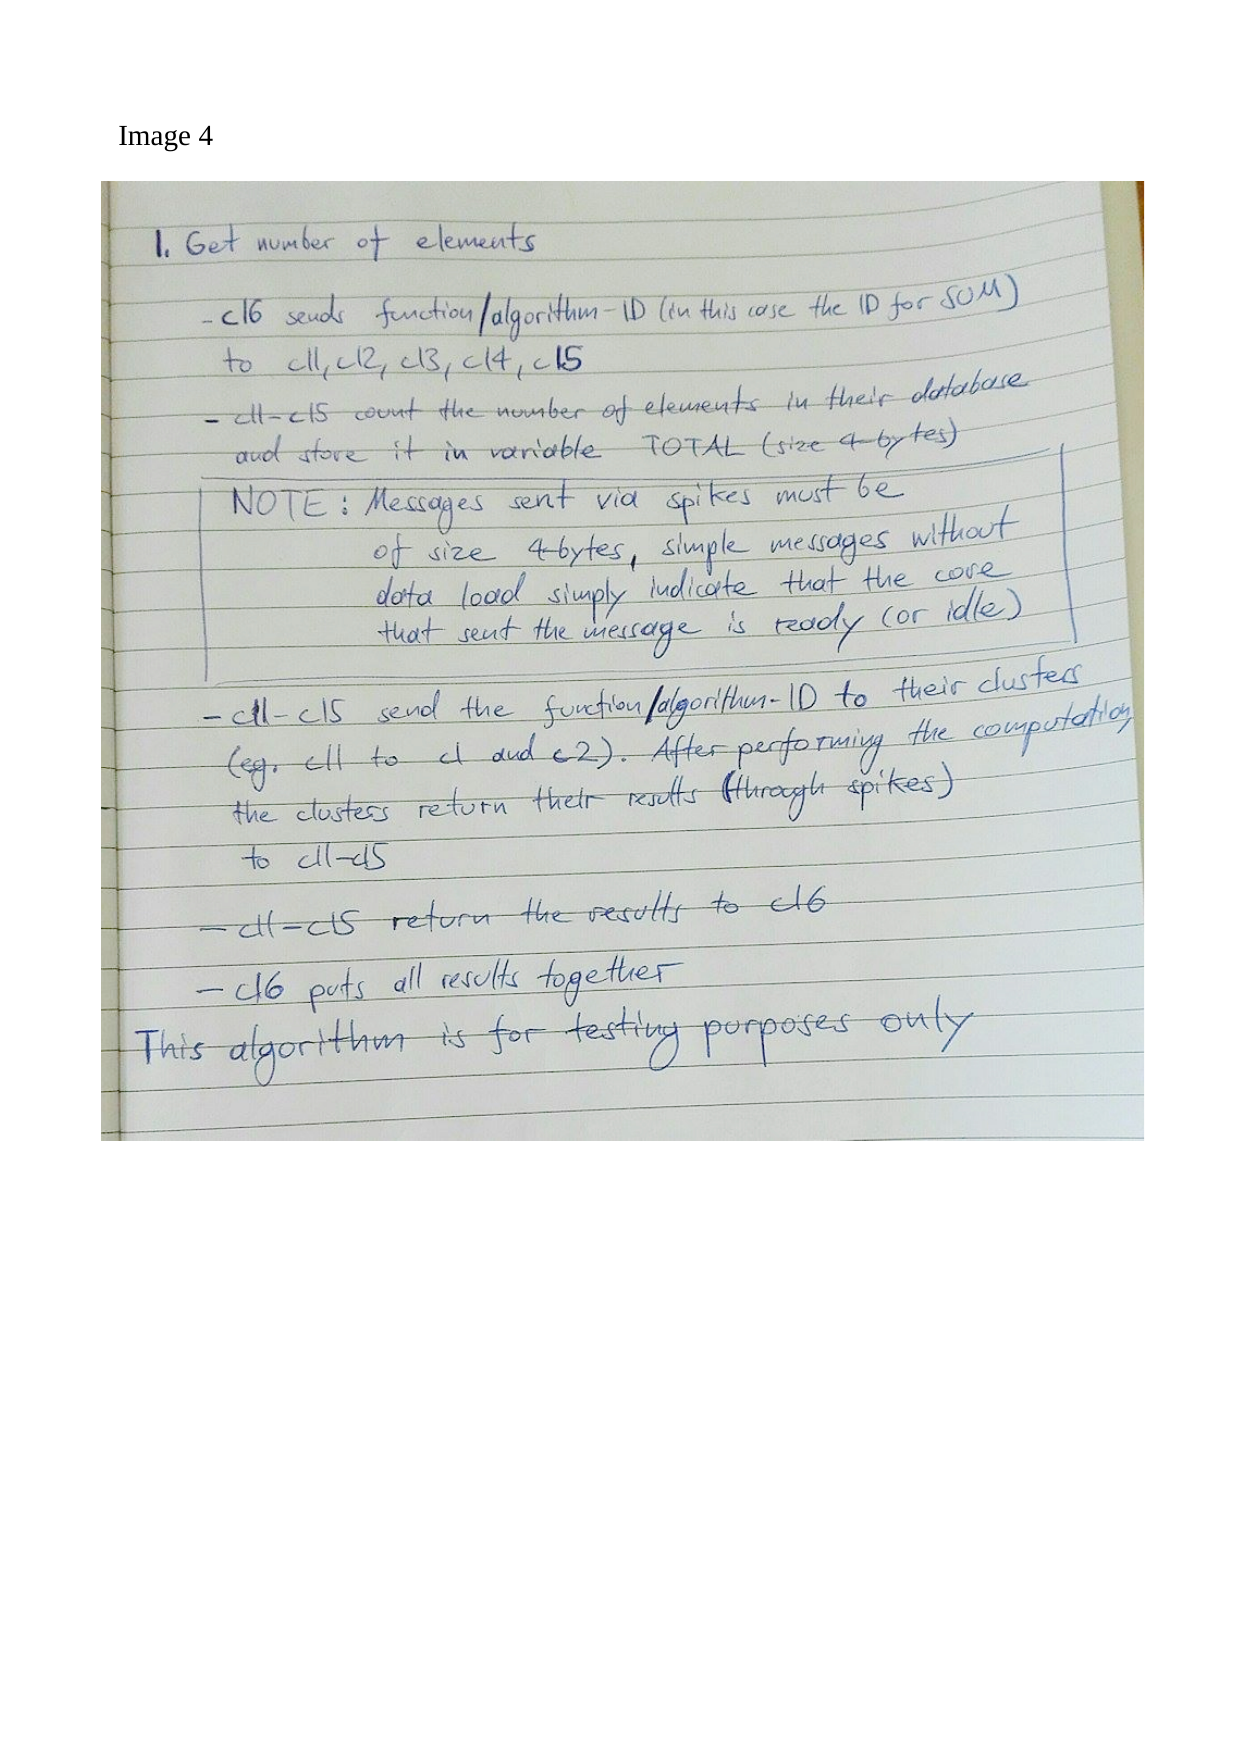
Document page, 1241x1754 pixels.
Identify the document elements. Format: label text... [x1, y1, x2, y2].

picture [101, 181, 1145, 1141]
text Image 4 [118, 118, 1122, 152]
